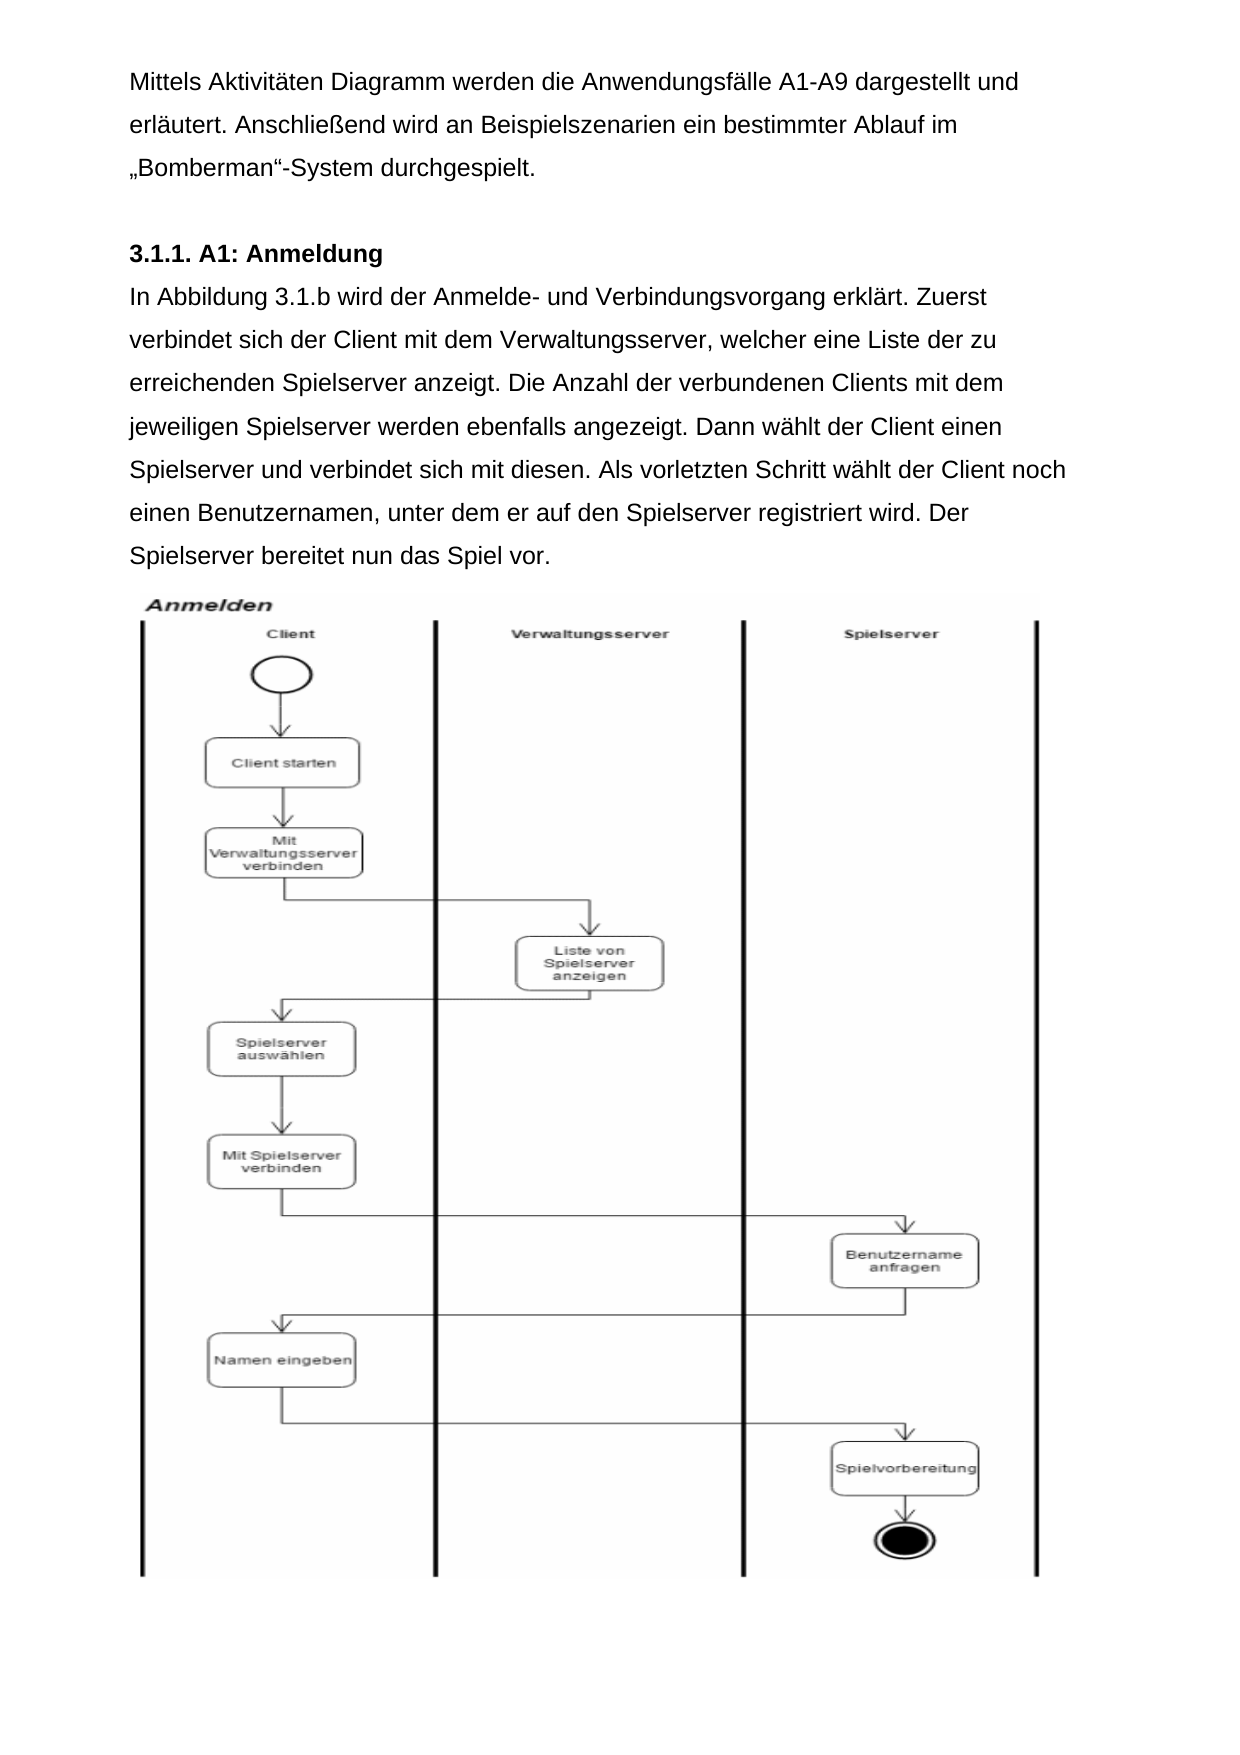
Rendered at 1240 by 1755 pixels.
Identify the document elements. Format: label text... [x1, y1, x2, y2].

text Mittels Aktivitäten Diagramm werden die Anwendungsfälle A1-A9 dargestellt und erläutert. Anschließend wird an Beispielszenarien ein bestimmter Ablauf im „Bomberman“-System durchgespielt. [129, 66, 1089, 181]
text In Abbildung 3.1.b wird der Anmelde- und Verbindungsvorgang erklärt. Zuerst verbindet sich der Client mit dem Verwaltungsserver, welcher eine Liste der zu erreichenden Spielserver anzeigt. Die Anzahl der verbundenen Clients mit dem jeweiligen Spielserver werden ebenfalls angezeigt. Dann wählt der Client einen Spielserver und verbindet sich mit diesen. Als vorletzten Schritt wählt der Client noch einen Benutzernamen, unter dem er auf den Spielserver registriert wird. Der Spielserver bereitet nun das Spiel vor. [129, 282, 1089, 569]
text 3.1.1. A1: Anmeldung [129, 239, 1089, 268]
